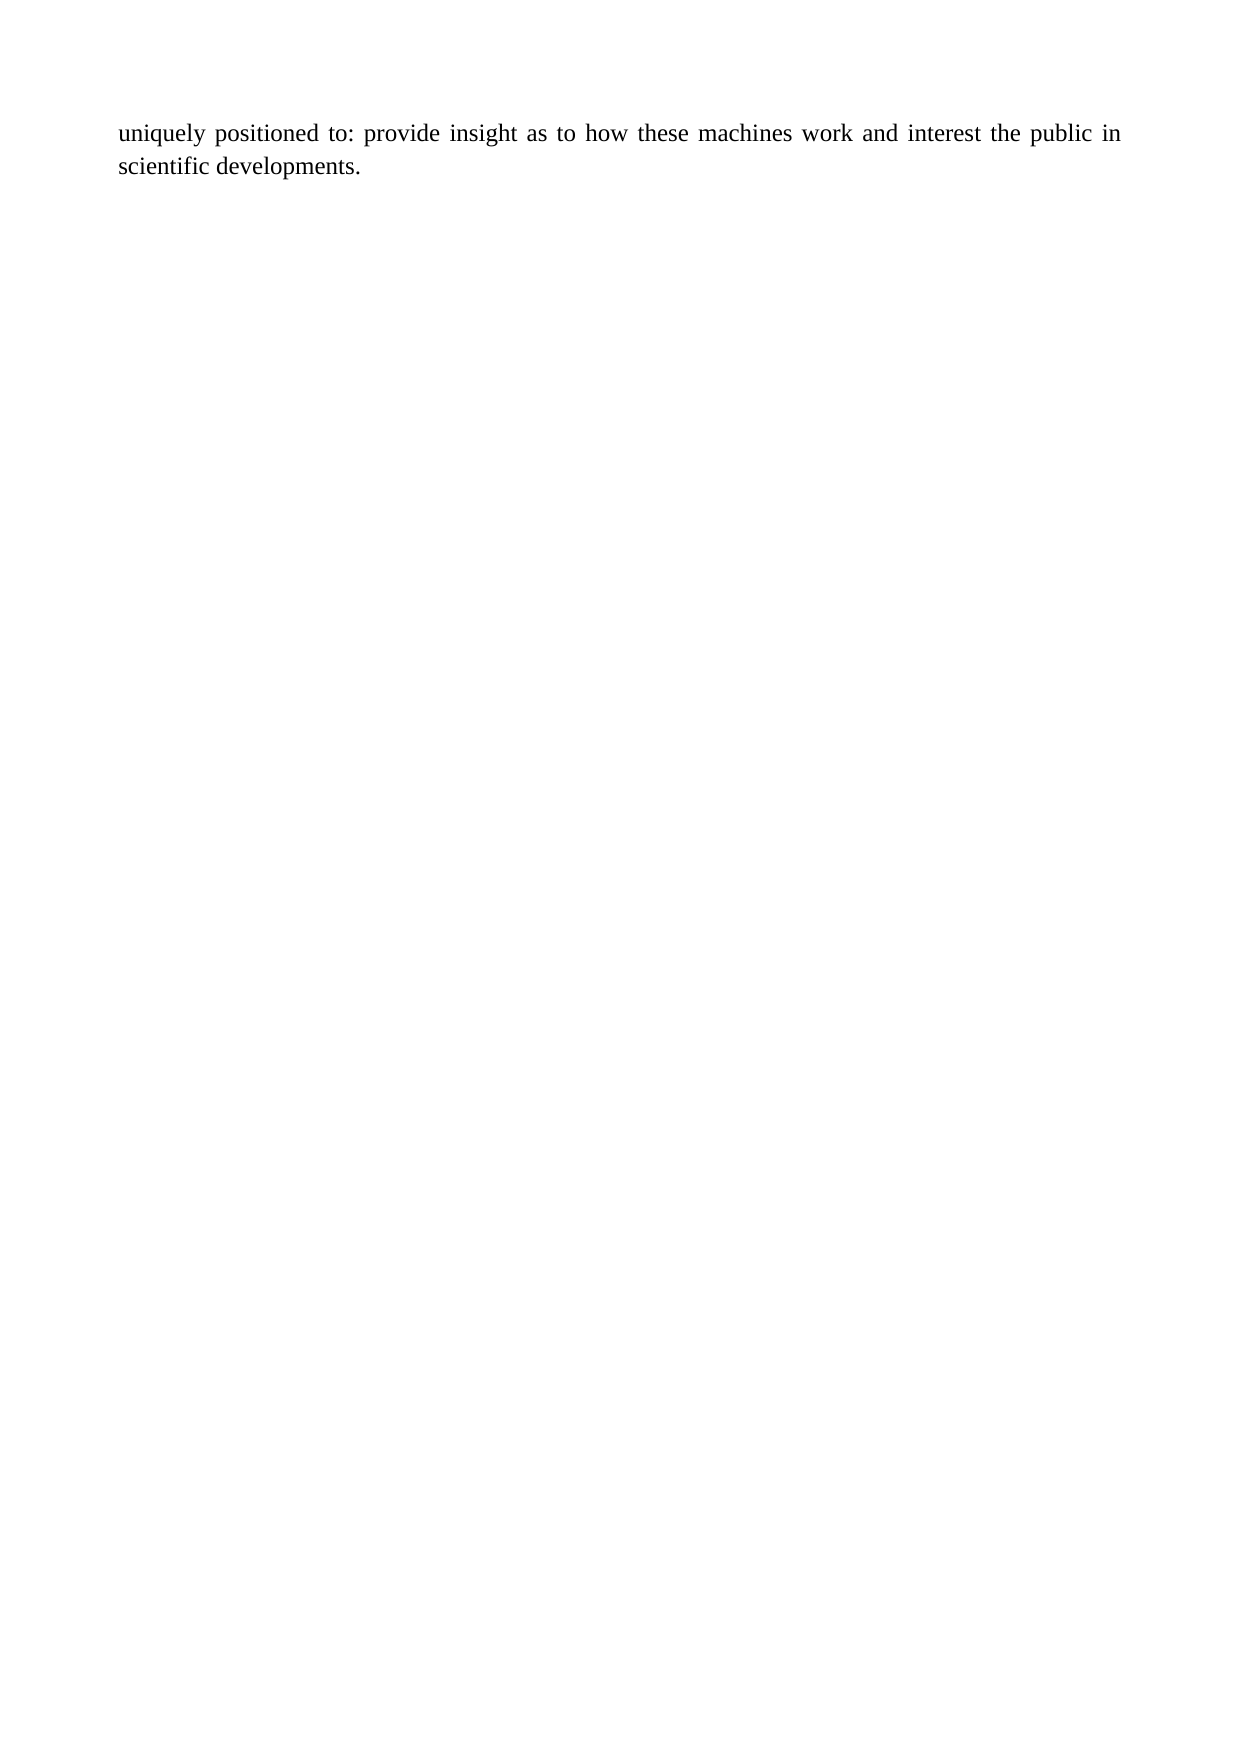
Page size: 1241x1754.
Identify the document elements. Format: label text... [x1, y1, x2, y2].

text uniquely positioned to: provide insight as to how these machines work and interest the public in scientific developments. [118, 118, 1122, 180]
